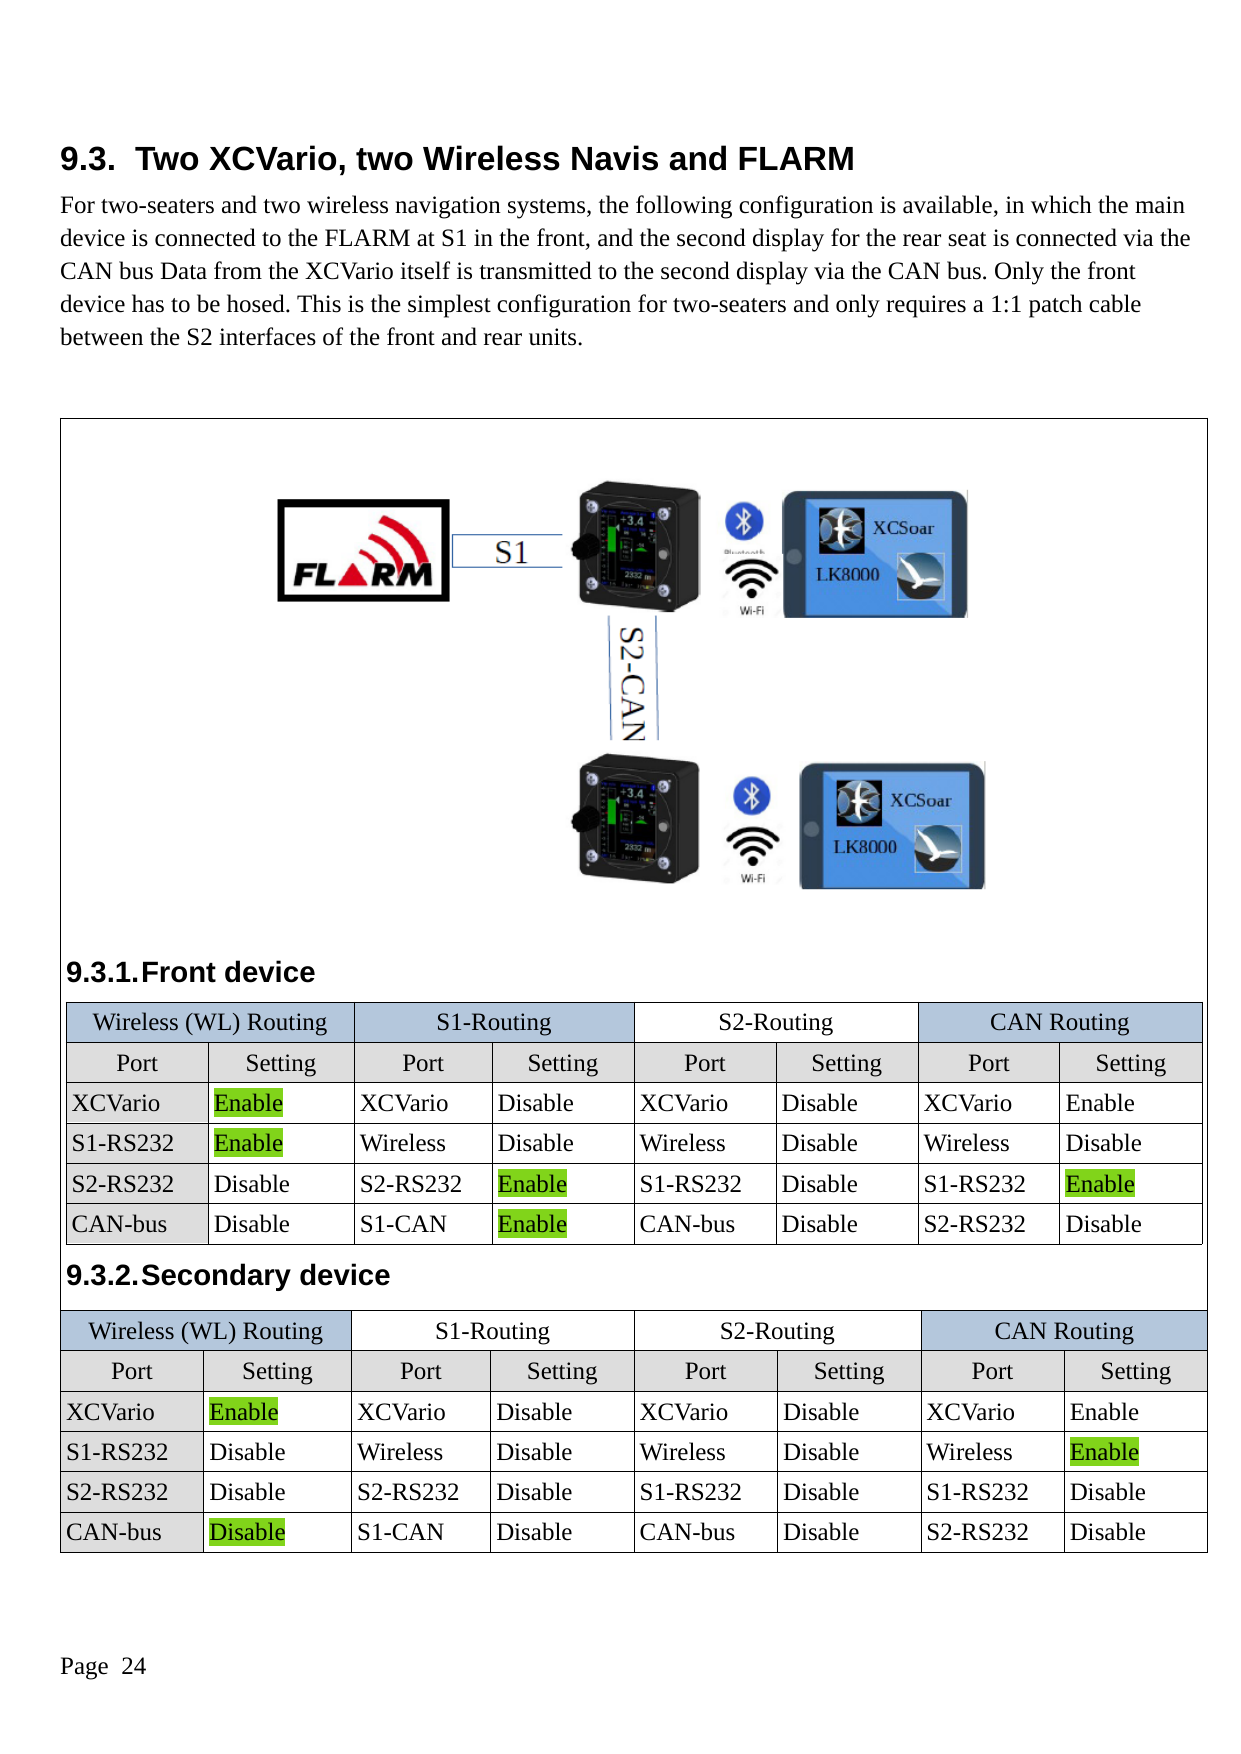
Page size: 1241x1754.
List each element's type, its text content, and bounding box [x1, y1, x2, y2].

table_cell S1-RS232 [922, 1472, 1064, 1512]
table_cell Disable [777, 1204, 918, 1243]
table_header CAN Routing [919, 1003, 1202, 1042]
table_cell XCVario [919, 1083, 1059, 1122]
table_cell Setting [1065, 1351, 1207, 1391]
table_cell Enable [1065, 1392, 1207, 1431]
table_header Front device Secondary device [61, 419, 1207, 1310]
table_cell Port [919, 1043, 1059, 1082]
table_cell Enable [209, 1083, 354, 1122]
table_cell CAN-bus [635, 1513, 777, 1552]
table_cell S2-RS232 [922, 1513, 1064, 1552]
table_header S1-Routing [355, 1003, 634, 1042]
table_cell Wireless [919, 1124, 1059, 1163]
table_cell Disable [1065, 1472, 1207, 1512]
table_cell Disable [777, 1083, 918, 1122]
table_cell Disable [209, 1204, 354, 1243]
table_cell Enable [493, 1204, 634, 1243]
table_cell S2-RS232 [355, 1164, 492, 1203]
text For two-seaters and two wireless navigation systems, the following configuration is available, in which the main device is connected to the FLARM at S1 in the front, and the second display for the rear seat is connected via the CAN bus Data from the XCVario itself is transmitted to the second display via the CAN bus. Only the front device has to be hosed. This is the simplest configuration for two-seaters and only requires a 1:1 patch cable between the S2 interfaces of the front and rear units. [60, 190, 1207, 351]
table_cell Disable [493, 1124, 634, 1163]
table_cell Port [61, 1351, 203, 1391]
picture [223, 455, 1089, 930]
table_cell Disable [204, 1513, 351, 1552]
table_cell Setting [209, 1043, 354, 1082]
table_cell Wireless [355, 1124, 492, 1163]
table_cell CAN Routing [922, 1311, 1207, 1350]
table_cell Wireless [635, 1432, 777, 1471]
table_cell Port [635, 1351, 777, 1391]
table_cell S2-RS232 [352, 1472, 490, 1512]
table_cell S1-CAN [355, 1204, 492, 1243]
table_cell XCVario [635, 1392, 777, 1431]
table_cell S1-Routing [352, 1311, 634, 1350]
table_cell Wireless [635, 1124, 776, 1163]
table_cell Disable [493, 1083, 634, 1122]
table_cell Disable [778, 1472, 921, 1512]
table_cell XCVario [67, 1083, 208, 1122]
table_cell Port [922, 1351, 1064, 1391]
table_cell S1-RS232 [635, 1472, 777, 1512]
table_cell S1-CAN [352, 1513, 490, 1552]
table_cell Disable [778, 1432, 921, 1471]
table_cell Enable [1065, 1432, 1207, 1471]
table_cell Disable [209, 1164, 354, 1203]
table_cell Disable [491, 1392, 634, 1431]
table_cell XCVario [922, 1392, 1064, 1431]
table_cell Setting [778, 1351, 921, 1391]
table_cell CAN-bus [67, 1204, 208, 1243]
table_cell Setting [493, 1043, 634, 1082]
table_cell Disable [204, 1472, 351, 1512]
table_cell S2-RS232 [919, 1204, 1059, 1243]
table_cell Port [355, 1043, 492, 1082]
table_cell S2-Routing [635, 1311, 921, 1350]
table_cell Port [352, 1351, 490, 1391]
table_cell Enable [209, 1124, 354, 1163]
table_cell S1-RS232 [67, 1124, 208, 1163]
table_cell S1-RS232 [919, 1164, 1059, 1203]
table_cell Enable [493, 1164, 634, 1203]
table_cell Wireless [922, 1432, 1064, 1471]
table_cell CAN-bus [635, 1204, 776, 1243]
table_header S2-Routing [635, 1003, 918, 1042]
table_cell Setting [204, 1351, 351, 1391]
table_cell Port [67, 1043, 208, 1082]
table_cell S1-RS232 [61, 1432, 203, 1471]
subtitle Two XCVario, two Wireless Navis and FLARM [60, 139, 1207, 178]
table_cell Disable [777, 1124, 918, 1163]
table_cell Disable [491, 1513, 634, 1552]
table_cell Setting [1060, 1043, 1202, 1082]
table_cell S1-RS232 [635, 1164, 776, 1203]
table_cell Disable [491, 1432, 634, 1471]
table_cell Setting [777, 1043, 918, 1082]
table_cell Disable [491, 1472, 634, 1512]
table_cell Wireless [352, 1432, 490, 1471]
table_cell CAN-bus [61, 1513, 203, 1552]
table_cell Disable [1065, 1513, 1207, 1552]
table_cell S2-RS232 [67, 1164, 208, 1203]
table_cell S2-RS232 [61, 1472, 203, 1512]
table_cell XCVario [352, 1392, 490, 1431]
table_cell Disable [778, 1513, 921, 1552]
table_cell Wireless (WL) Routing [61, 1311, 351, 1350]
table_header Wireless (WL) Routing [67, 1003, 354, 1042]
table_cell XCVario [61, 1392, 203, 1431]
table_cell XCVario [355, 1083, 492, 1122]
table_cell Port [635, 1043, 776, 1082]
table_cell Enable [204, 1392, 351, 1431]
table_cell Disable [1060, 1124, 1202, 1163]
table_cell Disable [1060, 1204, 1202, 1243]
table_cell Setting [491, 1351, 634, 1391]
table_cell Disable [204, 1432, 351, 1471]
table_cell XCVario [635, 1083, 776, 1122]
table_cell Disable [777, 1164, 918, 1203]
table_cell Enable [1060, 1083, 1202, 1122]
table_cell Enable [1060, 1164, 1202, 1203]
table_cell Disable [778, 1392, 921, 1431]
